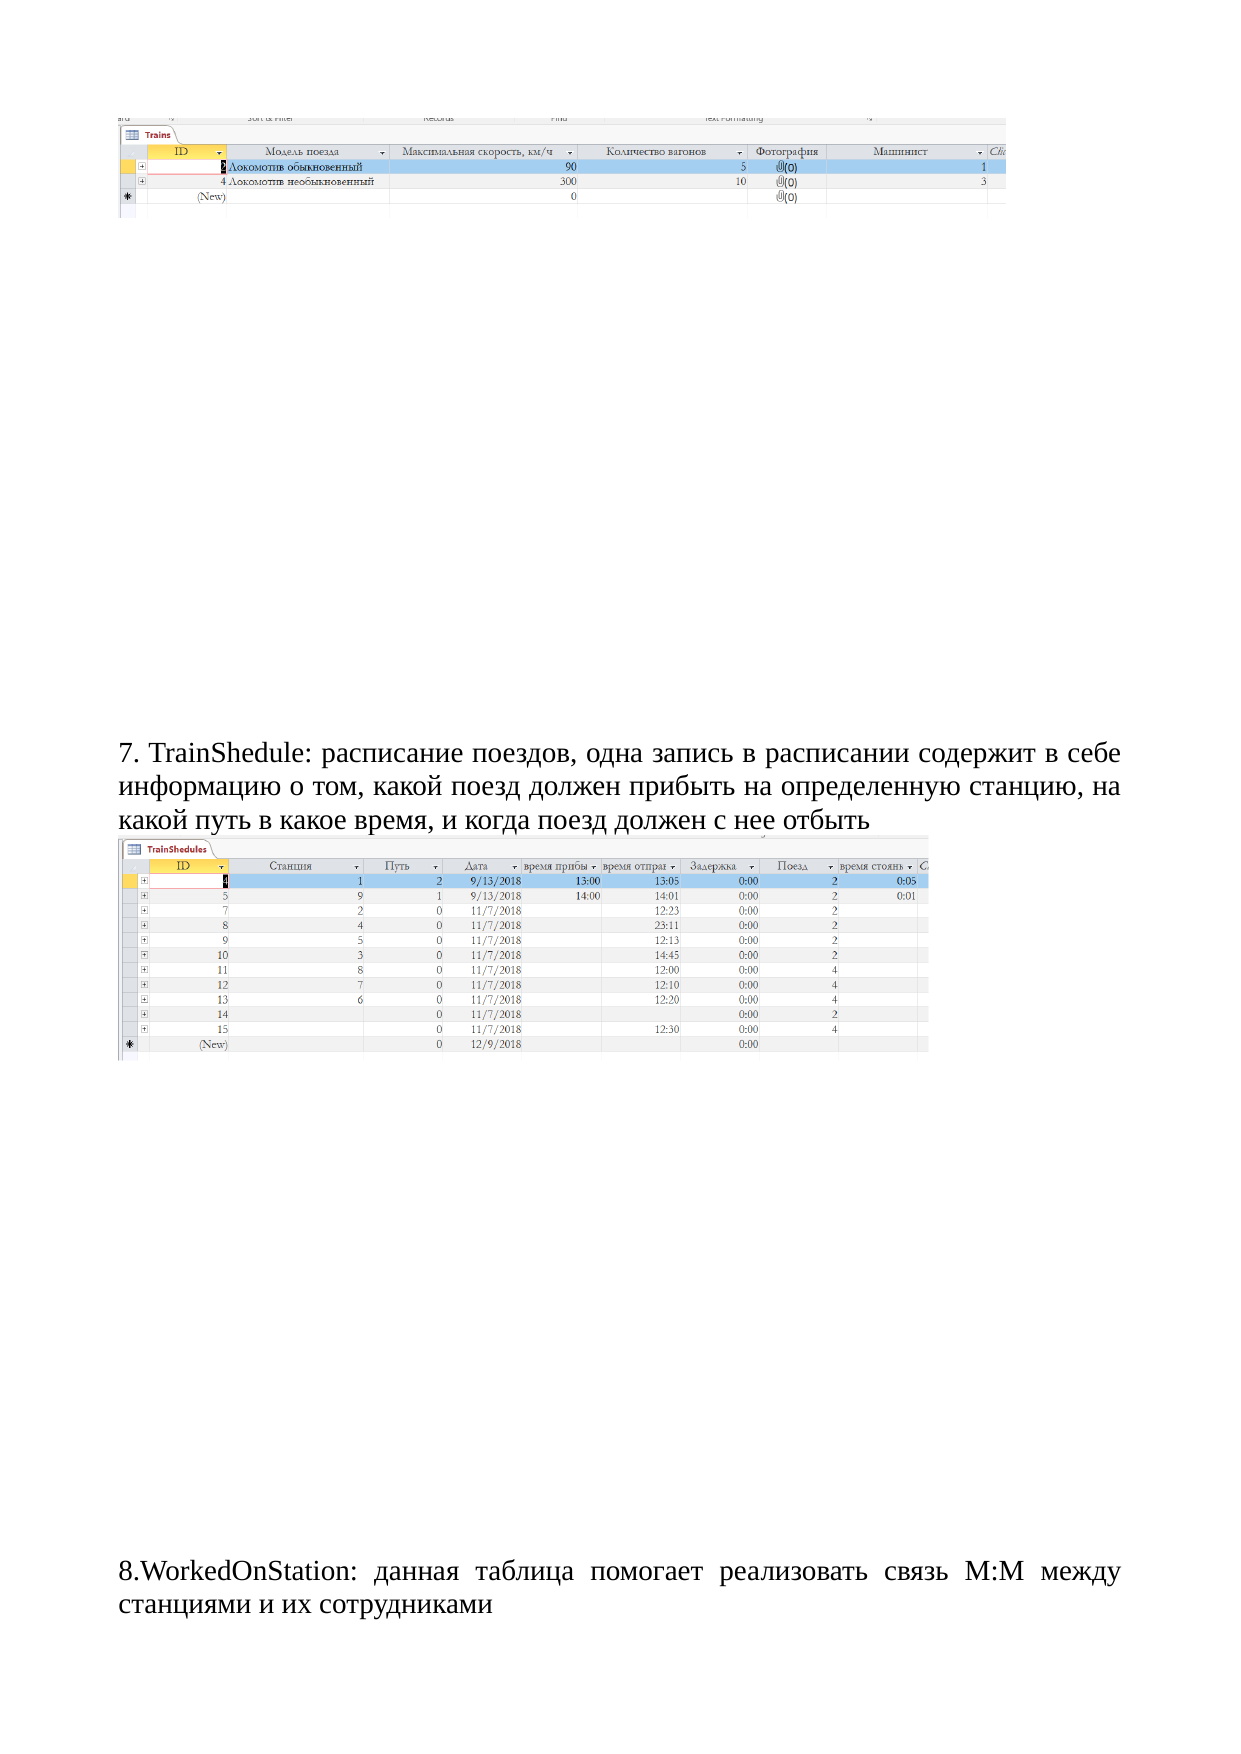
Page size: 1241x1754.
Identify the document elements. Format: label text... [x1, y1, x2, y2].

picture [118, 118, 1123, 735]
text 8.WorkedOnStation: данная таблица помогает реализовать связь М:М между станциями и их сотрудниками [118, 1553, 1122, 1620]
text 7. TrainShedule: расписание поездов, одна запись в расписании содержит в себе информацию о том, какой поезд должен прибыть на определенную станцию, на какой путь в какое время, и когда поезд должен с нее отбыть [118, 735, 1122, 835]
picture [118, 835, 1123, 1453]
